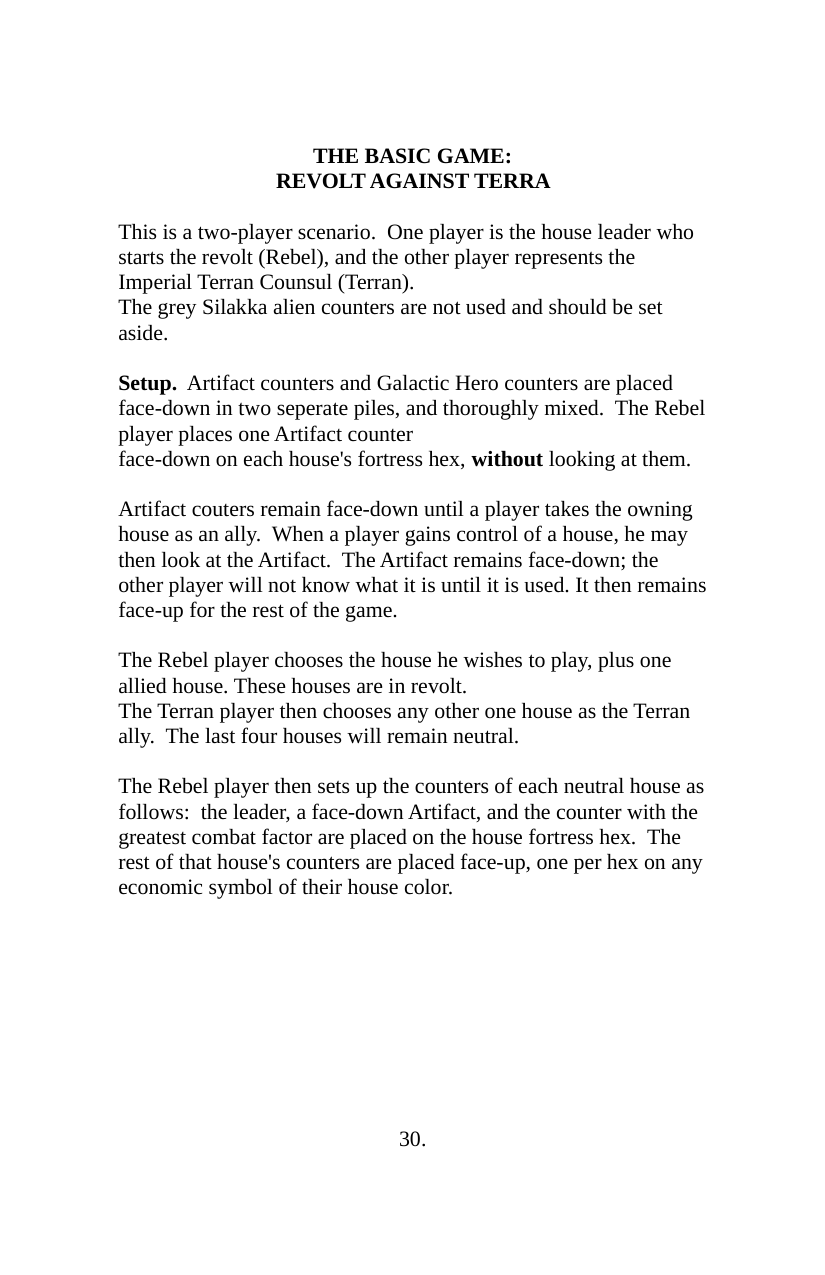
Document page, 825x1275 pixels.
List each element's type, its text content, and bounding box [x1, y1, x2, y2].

text face-down on each house's fortress hex, without looking at them. [118, 446, 707, 471]
text The Rebel player chooses the house he wishes to play, plus one allied house. These houses are in revolt. [118, 647, 707, 698]
text This is a two-player scenario. One player is the house leader who starts the revolt (Rebel), and the other player represents the Imperial Terran Counsul (Terran). [118, 219, 707, 294]
text REVOLT AGAINST TERRA [118, 168, 707, 194]
text Artifact couters remain face-down until a player takes the owning house as an ally. When a player gains control of a house, he may then look at the Artifact. The Artifact remains face-down; the other player will not know what it is until it is used. It then remains face-up for the rest of the game. [118, 496, 707, 622]
text 30. [118, 1126, 707, 1152]
text The Terran player then chooses any other one house as the Terran ally. The last four houses will remain neutral. [118, 698, 707, 748]
text Setup. Artifact counters and Galactic Hero counters are placed face-down in two seperate piles, and thoroughly mixed. The Rebel player places one Artifact counter [118, 370, 707, 446]
text The grey Silakka alien counters are not used and should be set aside. [118, 294, 707, 345]
text THE BASIC GAME: [118, 143, 707, 168]
text The Rebel player then sets up the counters of each neutral house as follows: the leader, a face-down Artifact, and the counter with the greatest combat factor are placed on the house fortress hex. The rest of that house's counters are placed face-up, one per hex on any economic symbol of their house color. [118, 773, 707, 899]
